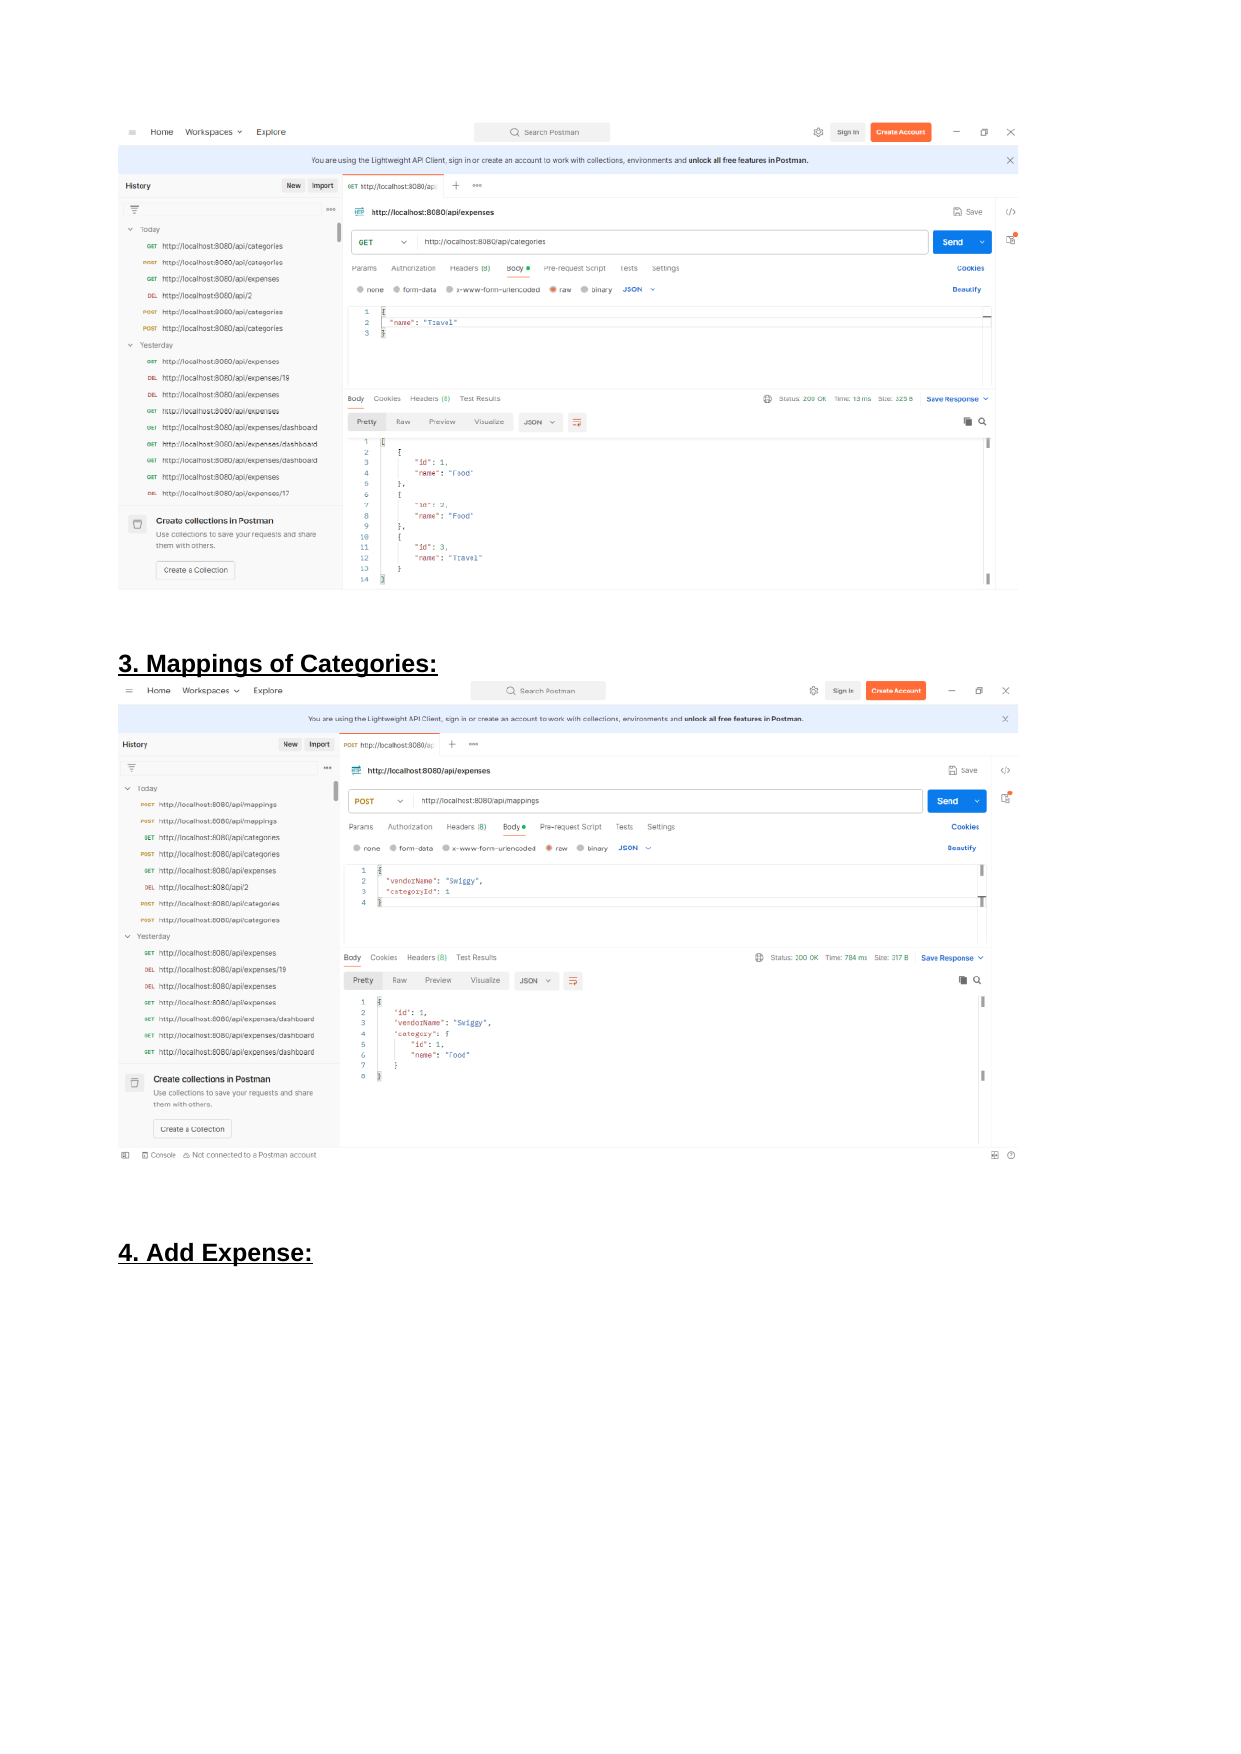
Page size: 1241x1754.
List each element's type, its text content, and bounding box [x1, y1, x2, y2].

text 3. Mappings of Categories: [118, 118, 1122, 1217]
text 4. Add Expense: [118, 1238, 1122, 1267]
